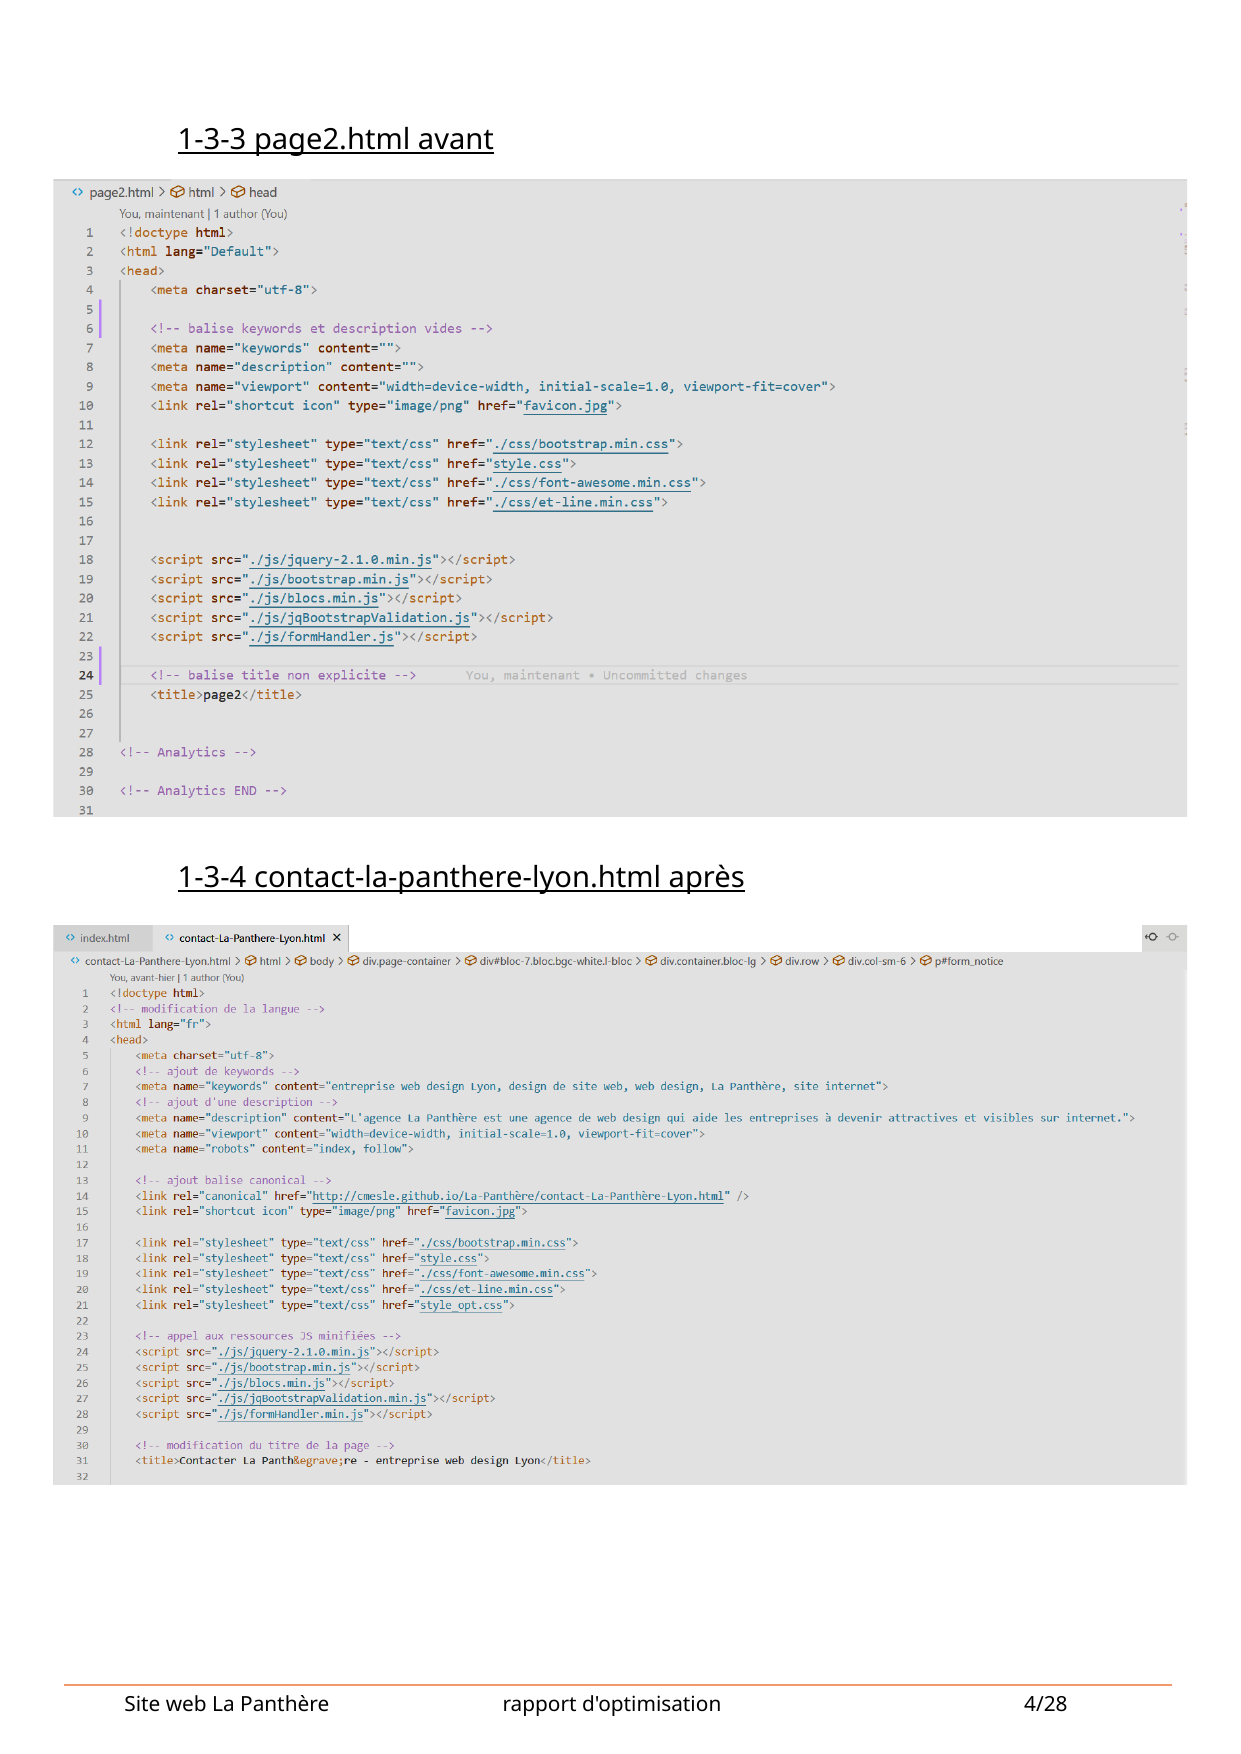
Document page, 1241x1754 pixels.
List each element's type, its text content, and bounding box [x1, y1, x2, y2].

picture [53, 925, 1188, 1485]
picture [53, 179, 1188, 817]
text 1-3-3 page2.html avant [177, 118, 1122, 158]
text 1-3-4 contact-la-panthere-lyon.html après [177, 856, 1122, 896]
